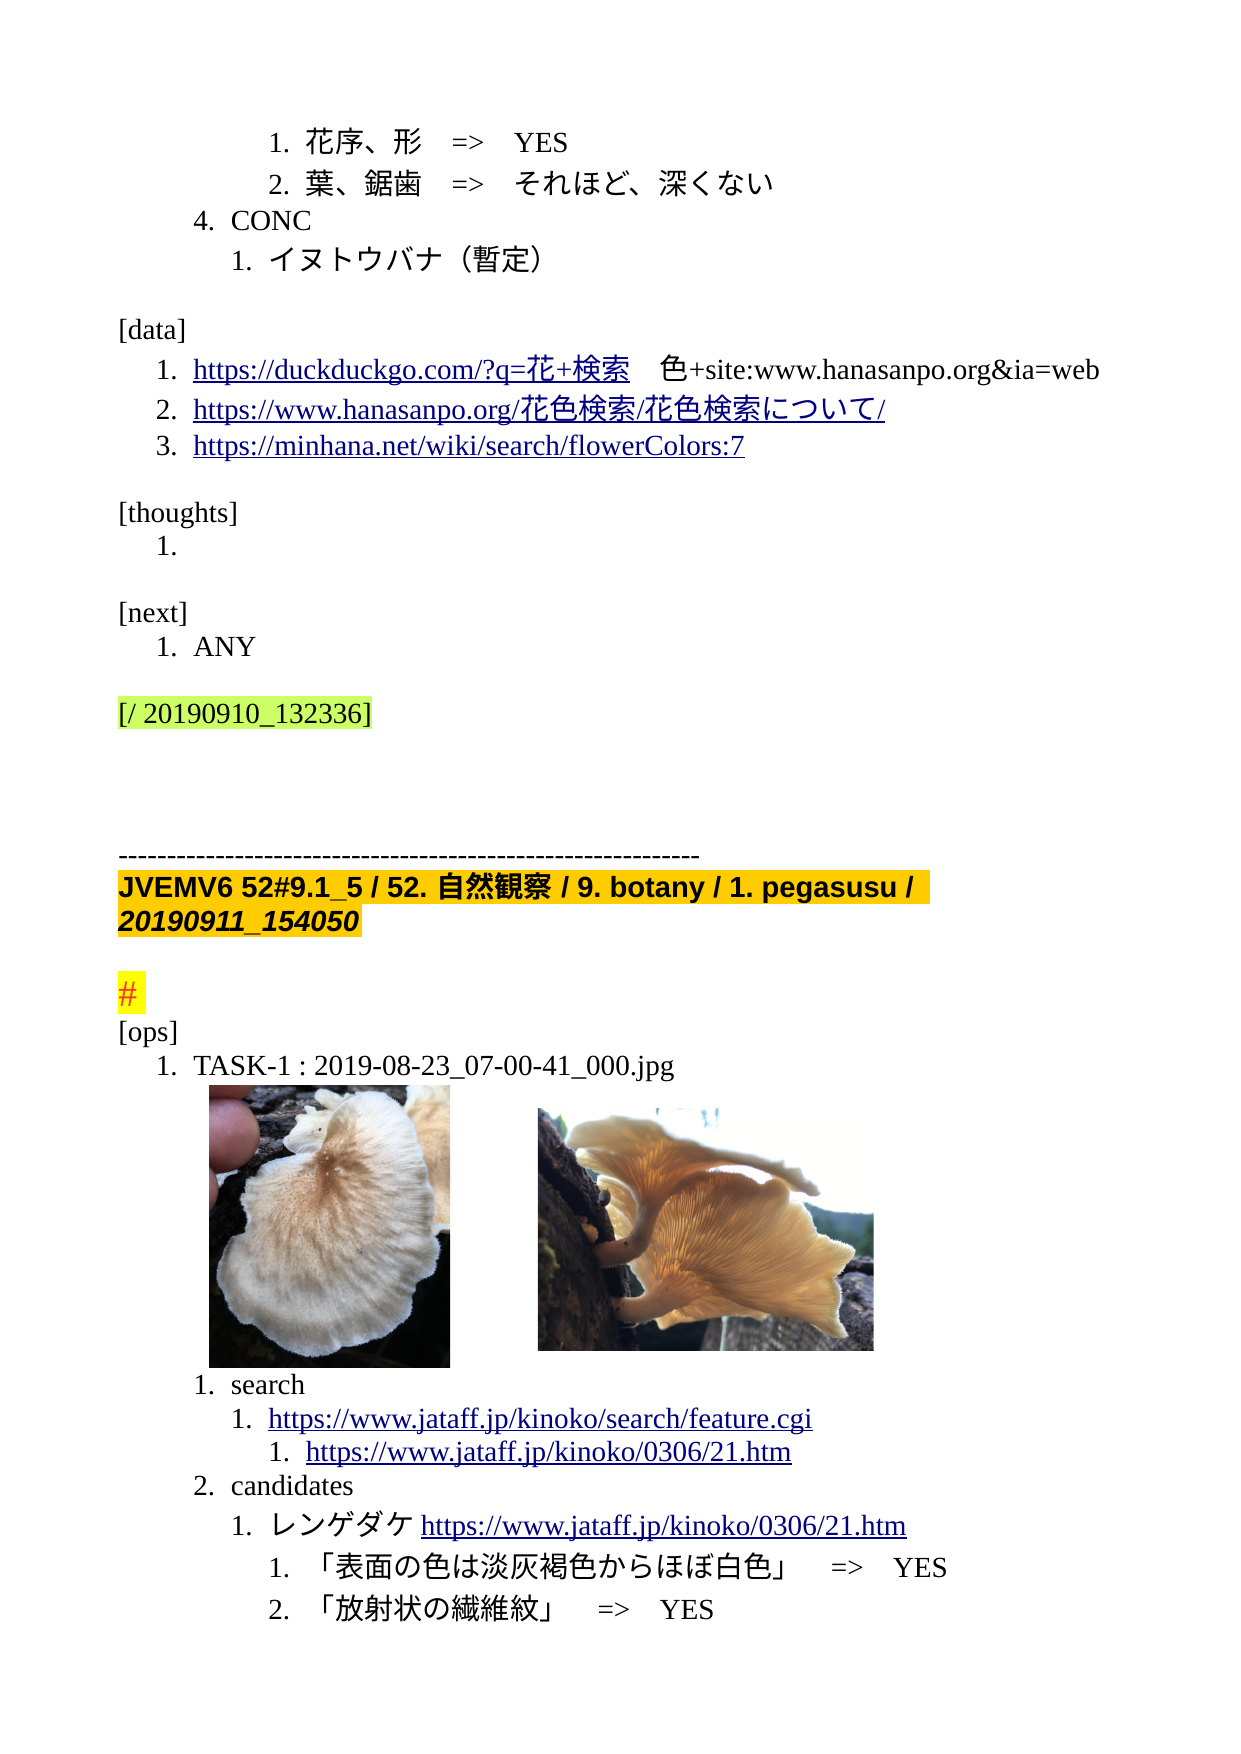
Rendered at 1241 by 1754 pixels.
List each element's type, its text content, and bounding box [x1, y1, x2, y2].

list https://www.jataff.jp/kinoko/search/feature.cgi [231, 1401, 1122, 1434]
list イヌトウバナ（暫定） [231, 236, 1122, 278]
picture [537, 1108, 874, 1351]
list 葉、鋸歯 => それほど、深くない [268, 160, 1122, 203]
text ------------------------------------------------------------ [118, 837, 1122, 870]
list candidates [193, 1468, 1122, 1501]
list 「表面の色は淡灰褐色からほぼ白色」 => YES [268, 1544, 1122, 1586]
text [next] [118, 595, 1122, 629]
text [/ 20190910_132336] [118, 696, 1122, 729]
text JVEMV6 52#9.1_5 / 52. 自然観察 / 9. botany / 1. pegasusu / 20190911_154050 [118, 870, 1122, 937]
text # [118, 971, 1122, 1014]
list https://minhana.net/wiki/search/flowerColors:7 [156, 428, 1122, 461]
text [thoughts] [118, 495, 1122, 528]
list search [193, 1081, 1122, 1401]
list https://www.hanasanpo.org/花色検索/花色検索について/ [156, 388, 1122, 428]
list https://duckduckgo.com/?q=花+検索 色+site:www.hanasanpo.org&ia=web [156, 346, 1122, 388]
list 「放射状の繊維紋」 => YES [268, 1586, 1122, 1628]
list レンゲダケ https://www.jataff.jp/kinoko/0306/21.htm [231, 1501, 1122, 1544]
list CONC [193, 203, 1122, 236]
list https://www.jataff.jp/kinoko/0306/21.htm [268, 1434, 1122, 1468]
list TASK-1 : 2019-08-23_07-00-41_000.jpg [156, 1048, 1122, 1081]
text [ops] [118, 1014, 1122, 1048]
list ANY [156, 629, 1122, 662]
text [data] [118, 312, 1122, 346]
picture [209, 1085, 451, 1368]
list 花序、形 => YES [268, 118, 1122, 160]
